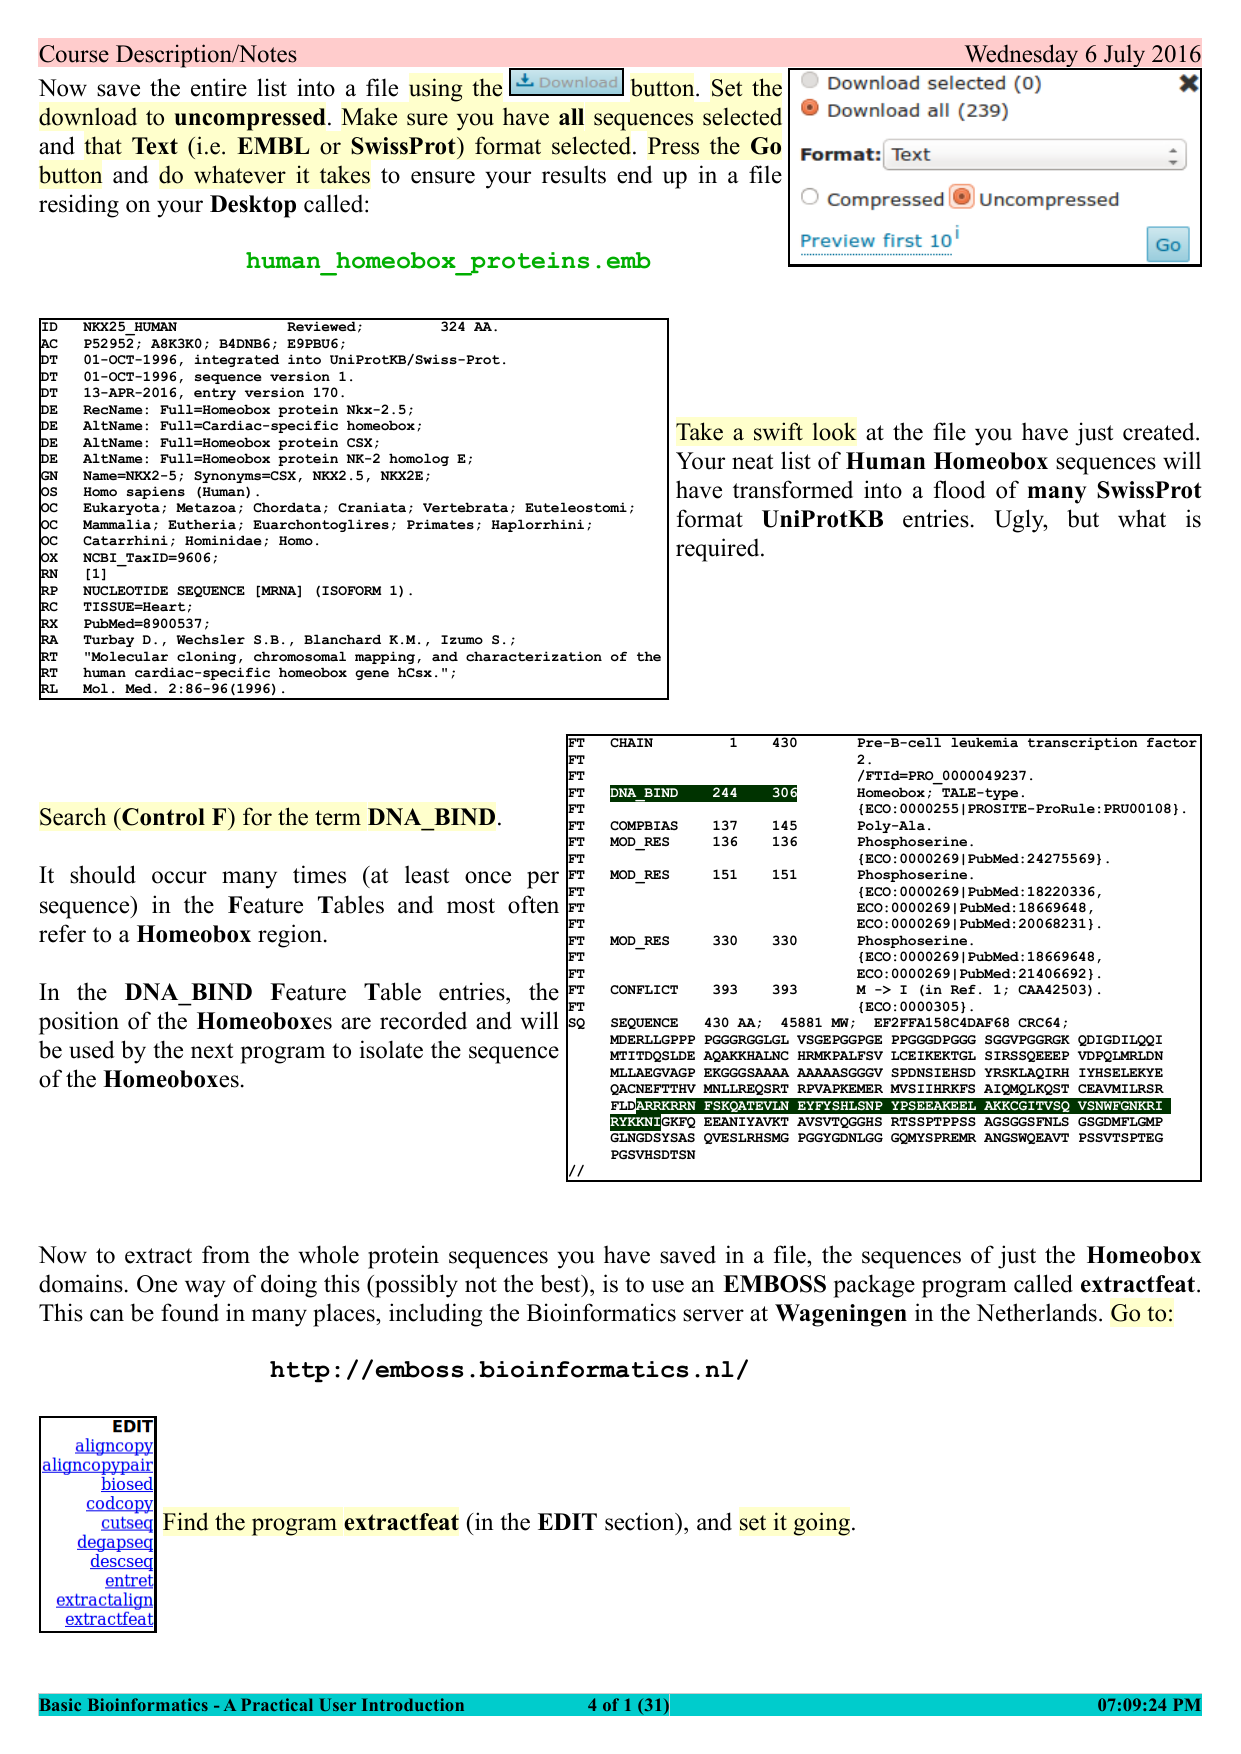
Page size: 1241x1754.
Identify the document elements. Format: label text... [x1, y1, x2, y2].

text RP NUCLEOTIDE SEQUENCE [MRNA] (ISOFORM 1). [41, 583, 667, 599]
text FT /FTId=PRO_0000049237. [568, 769, 1200, 785]
text AC P52952; A8K3K0; B4DNB6; E9PBU6; [41, 336, 667, 353]
text OC Mammalia; Eutheria; Euarchontoglires; Primates; Haplorrhini; [41, 517, 667, 534]
text human_homeobox_proteins.emb [38, 247, 1202, 276]
text FT ECO:0000269|PubMed:20068231}. [568, 917, 1200, 933]
text FT ECO:0000269|PubMed:21406692}. [568, 966, 1200, 983]
text MTITDQSLDE AQAKKHALNC HRMKPALFSV LCEIKEKTGL SIRSSQEEEP VDPQLMRLDN [568, 1048, 1200, 1065]
text OC Catarrhini; Hominidae; Homo. [41, 534, 667, 550]
text DE AltName: Full=Homeobox protein NK-2 homolog E; [41, 451, 667, 468]
text PGSVHSDTSN [568, 1147, 1200, 1164]
text MDERLLGPPP PGGGRGGLGL VSGEPGGPGE PPGGGDPGGG SGGVPGGRGK QDIGDILQQI [568, 1032, 1200, 1048]
text RT human cardiac-specific homeobox gene hCsx."; [41, 665, 667, 682]
text DE AltName: Full=Cardiac-specific homeobox; [41, 418, 667, 435]
picture [511, 70, 622, 94]
text It should occur many times (at least once per sequence) in the Feature Tables and most often refer to a Homeobox region. [38, 860, 566, 948]
text OC Eukaryota; Metazoa; Chordata; Craniata; Vertebrata; Euteleostomi; [41, 501, 667, 517]
text FT {ECO:0000269|PubMed:24275569}. [568, 851, 1200, 867]
text FT MOD_RES 151 151 Phosphoserine. [568, 867, 1200, 884]
text FT MOD_RES 330 330 Phosphoserine. [568, 933, 1200, 950]
text FT {ECO:0000305}. [568, 999, 1200, 1016]
text // [568, 1164, 1200, 1180]
text FT DNA_BIND 244 306 Homeobox; TALE-type. [568, 785, 1200, 802]
text Now save the entire list into a file using thebutton. Set the download to uncompressed. Make sure you have all sequences selected and that Text (i.e. EMBL or SwissProt) format selected. Press the Go button and do whatever it takes to ensure your results end up in a file residing on your Desktop called: [38, 67, 1201, 218]
text RYKKNIGKFQ EEANIYAVKT AVSVTQGGHS RTSSPTPPSS AGSGGSFNLS GSGDMFLGMP [568, 1114, 1200, 1131]
text FLDARRKRRN FSKQATEVLN EYFYSHLSNP YPSEEAKEEL AKKCGITVSQ VSNWFGNKRI [568, 1098, 1200, 1114]
text QACNEFTTHV MNLLREQSRT RPVAPKEMER MVSIIHRKFS AIQMQLKQST CEAVMILRSR [568, 1081, 1200, 1098]
text RA Turbay D., Wechsler S.B., Blanchard K.M., Izumo S.; [41, 632, 667, 649]
text OS Homo sapiens (Human). [41, 484, 667, 501]
text FT 2. [568, 752, 1200, 769]
text GLNGDSYSAS QVESLRHSMG PGGYGDNLGG GQMYSPREMR ANGSWQEAVT PSSVTSPTEG [568, 1131, 1200, 1147]
picture [41, 1418, 154, 1631]
text DT 01-OCT-1996, sequence version 1. [41, 369, 667, 386]
text FT MOD_RES 136 136 Phosphoserine. [568, 834, 1200, 851]
text FT ECO:0000269|PubMed:18669648, [568, 900, 1200, 917]
text In the DNA_BIND Feature Table entries, the position of the Homeoboxes are recorded and will be used by the next program to isolate the sequence of the Homeoboxes. [38, 977, 566, 1093]
text Take a swift look at the file you have just created. Your neat list of Human Homeobox sequences will have transformed into a flood of many SwissProt format UniProtKB entries. Ugly, but what is required. [669, 417, 1202, 562]
text FT {ECO:0000255|PROSITE-ProRule:PRU00108}. [568, 802, 1200, 818]
text Find the program extractfeat (in the EDIT section), and set it going. [157, 1507, 1202, 1536]
text OX NCBI_TaxID=9606; [41, 550, 667, 567]
text ID NKX25_HUMAN Reviewed; 324 AA. [41, 320, 667, 336]
text FT {ECO:0000269|PubMed:18669648, [568, 950, 1200, 966]
text FT CHAIN 1 430 Pre-B-cell leukemia transcription factor [568, 736, 1200, 752]
text MLLAEGVAGP EKGGGSAAAA AAAAASGGGV SPDNSIEHSD YRSKLAQIRH IYHSELEKYE [568, 1065, 1200, 1081]
text DE RecName: Full=Homeobox protein Nkx-2.5; [41, 402, 667, 418]
picture [790, 70, 1200, 264]
text FT {ECO:0000269|PubMed:18220336, [568, 884, 1200, 900]
text DE AltName: Full=Homeobox protein CSX; [41, 435, 667, 451]
text RC TISSUE=Heart; [41, 599, 667, 616]
text FT CONFLICT 393 393 M -> I (in Ref. 1; CAA42503). [568, 983, 1200, 999]
text DT 01-OCT-1996, integrated into UniProtKB/Swiss-Prot. [41, 353, 667, 369]
text RL Mol. Med. 2:86-96(1996). [41, 682, 667, 698]
text RX PubMed=8900537; [41, 616, 667, 632]
text RN [1] [41, 567, 667, 583]
text http://emboss.bioinformatics.nl/ [270, 1357, 1202, 1385]
text SQ SEQUENCE 430 AA; 45881 MW; EF2FFA158C4DAF68 CRC64; [568, 1016, 1200, 1032]
text DT 13-APR-2016, entry version 170. [41, 386, 667, 402]
text Search (Control F) for the term DNA_BIND. [38, 802, 566, 831]
text Now to extract from the whole protein sequences you have saved in a file, the sequences of just the Homeobox domains. One way of doing this (possibly not the best), is to use an EMBOSS package program called extractfeat. This can be found in many places, including the Bioinformatics server at Wageningen in the Netherlands. Go to: [38, 1240, 1202, 1327]
text GN Name=NKX2-5; Synonyms=CSX, NKX2.5, NKX2E; [41, 468, 667, 484]
text FT COMPBIAS 137 145 Poly-Ala. [568, 818, 1200, 834]
text RT "Molecular cloning, chromosomal mapping, and characterization of the [41, 649, 667, 665]
